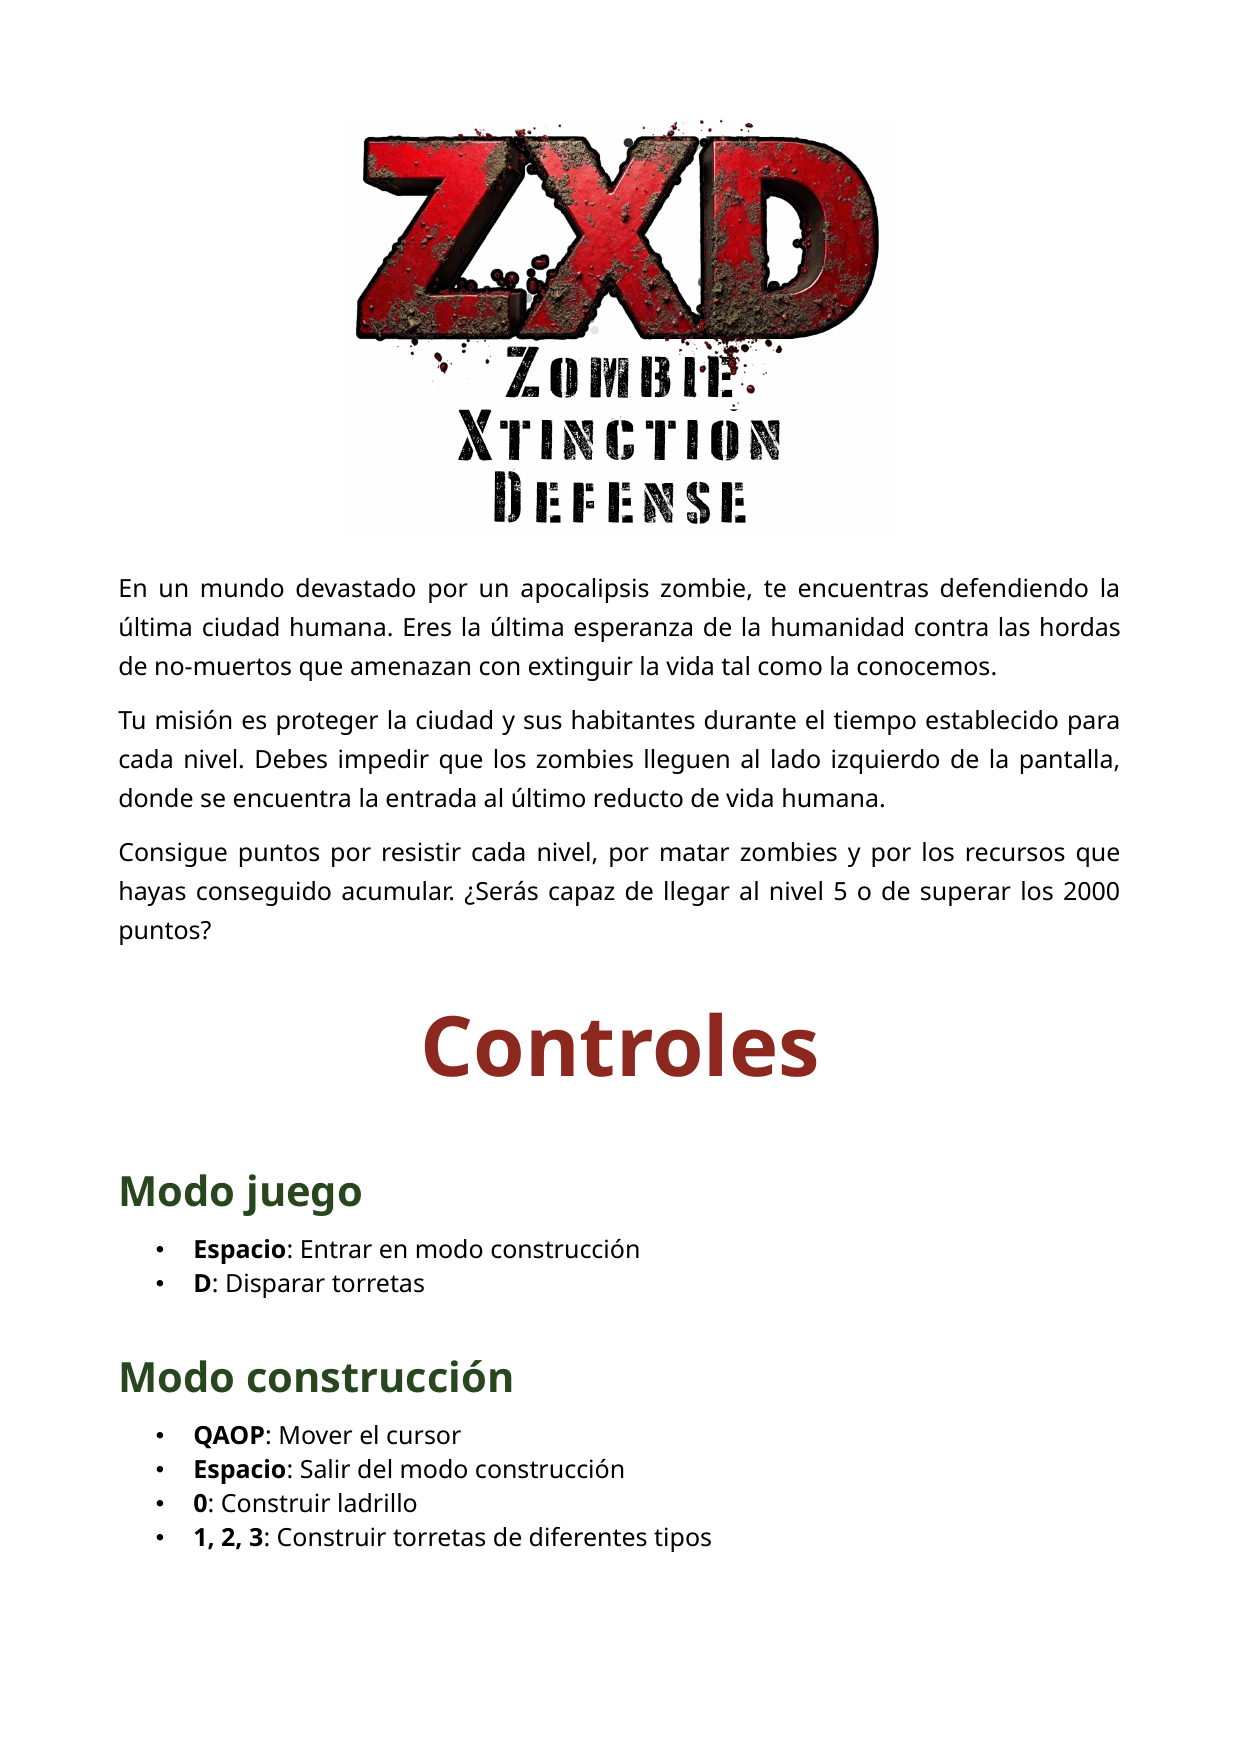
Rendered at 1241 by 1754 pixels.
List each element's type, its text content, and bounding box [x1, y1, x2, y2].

picture [339, 118, 901, 537]
list 1, 2, 3: Construir torretas de diferentes tipos [156, 1519, 1122, 1554]
list Espacio: Salir del modo construcción [156, 1451, 1122, 1486]
list QAOP: Mover el cursor [156, 1417, 1122, 1451]
list Espacio: Entrar en modo construcción [156, 1231, 1122, 1265]
subtitle Controles [118, 987, 1122, 1101]
list 0: Construir ladrillo [156, 1486, 1122, 1519]
subtitle Modo juego [118, 1162, 1122, 1219]
text En un mundo devastado por un apocalipsis zombie, te encuentras defendiendo la última ciudad humana. Eres la última esperanza de la humanidad contra las hordas de no-muertos que amenazan con extinguir la vida tal como la conocemos. [118, 570, 1122, 683]
text Tu misión es proteger la ciudad y sus habitantes durante el tiempo establecido para cada nivel. Debes impedir que los zombies lleguen al lado izquierdo de la pantalla, donde se encuentra la entrada al último reducto de vida humana. [118, 702, 1122, 815]
subtitle Modo construcción [118, 1348, 1122, 1405]
list D: Disparar torretas [156, 1265, 1122, 1299]
text Consigue puntos por resistir cada nivel, por matar zombies y por los recursos que hayas conseguido acumular. ¿Serás capaz de llegar al nivel 5 o de superar los 2000 puntos? [118, 834, 1122, 947]
